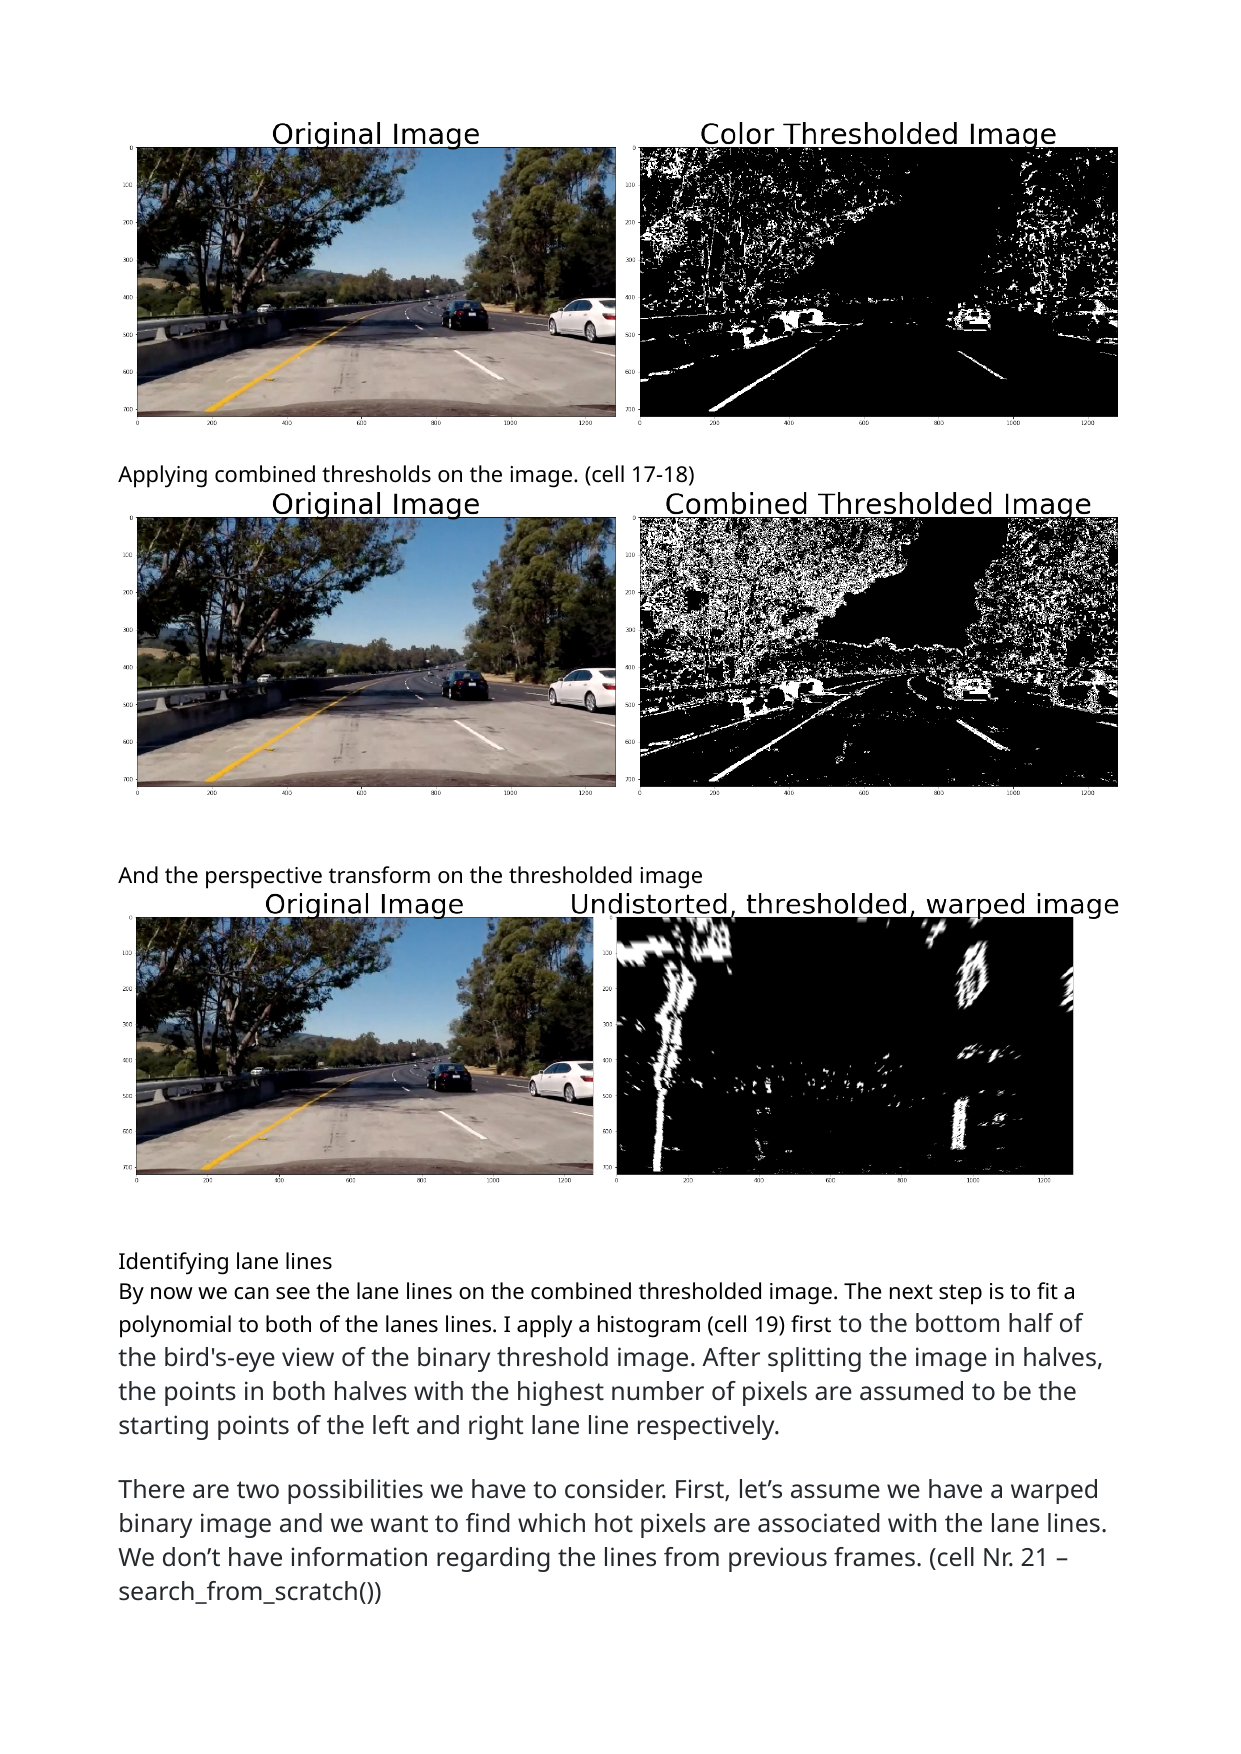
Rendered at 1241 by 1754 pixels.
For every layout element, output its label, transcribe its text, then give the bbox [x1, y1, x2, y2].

picture [118, 889, 1123, 1187]
text By now we can see the lane lines on the combined thresholded image. The next step is to fit a polynomial to both of the lanes lines. I apply a histogram (cell 19) first to the bottom half of the bird's-eye view of the binary threshold image. After splitting the image in halves, the points in both halves with the highest number of pixels are assumed to be the starting points of the left and right lane line respectively. [118, 1276, 1122, 1442]
text Applying combined thresholds on the image. (cell 17-18) [118, 459, 1122, 488]
text Identifying lane lines [118, 1246, 1122, 1276]
text There are two possibilities we have to consider. First, let’s assume we have a warped binary image and we want to find which hot pixels are associated with the lane lines. We don’t have information regarding the lines from previous frames. (cell Nr. 21 – search_from_scratch()) [118, 1472, 1122, 1608]
picture [118, 488, 1123, 800]
picture [118, 118, 1123, 430]
text And the perspective transform on the thresholded image [118, 859, 1122, 889]
